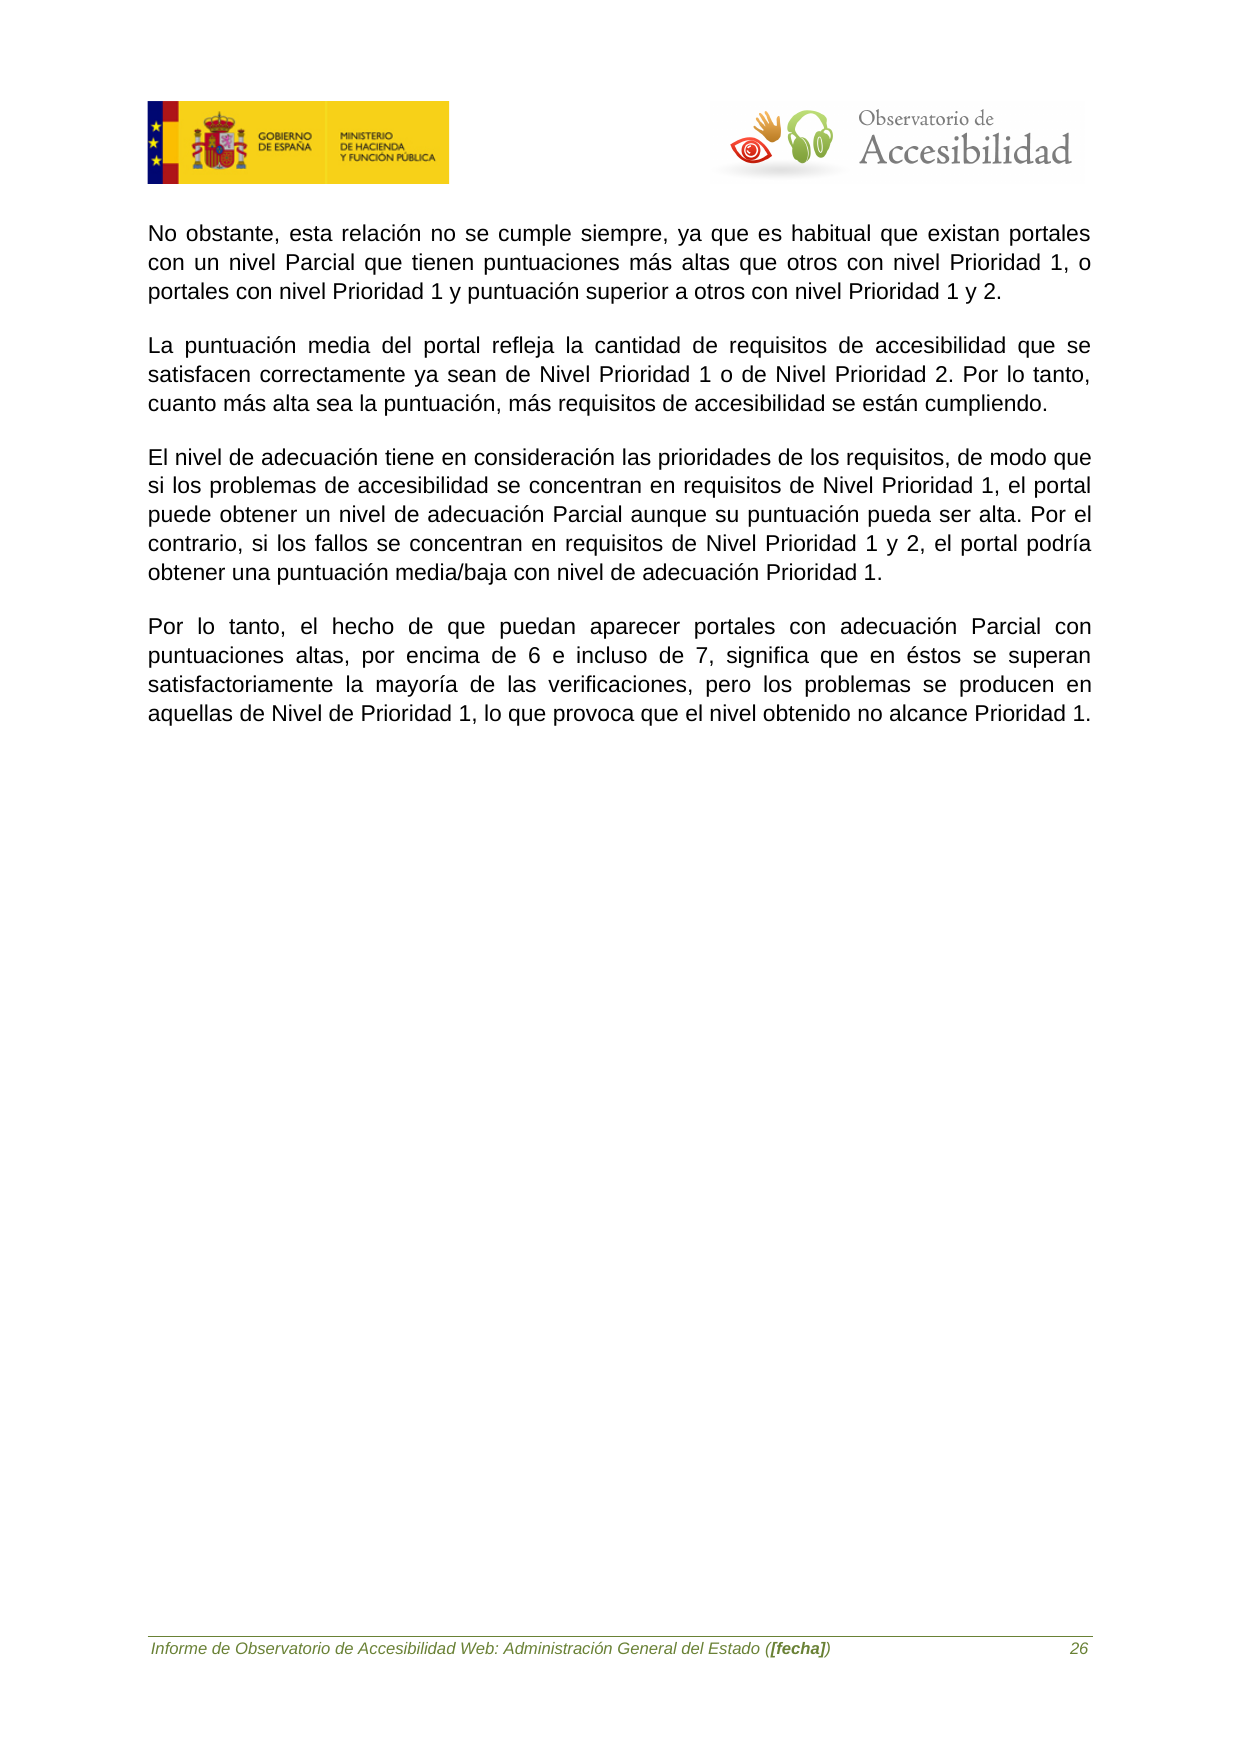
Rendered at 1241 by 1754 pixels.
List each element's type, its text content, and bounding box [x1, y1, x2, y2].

picture [147, 101, 450, 184]
text No obstante, esta relación no se cumple siempre, ya que es habitual que existan portales con un nivel Parcial que tienen puntuaciones más altas que otros con nivel Prioridad 1, o portales con nivel Prioridad 1 y puntuación superior a otros con nivel Prioridad 1 y 2. [148, 220, 1092, 304]
picture [710, 101, 1086, 184]
text La puntuación media del portal refleja la cantidad de requisitos de accesibilidad que se satisfacen correctamente ya sean de Nivel Prioridad 1 o de Nivel Prioridad 2. Por lo tanto, cuanto más alta sea la puntuación, más requisitos de accesibilidad se están cumpliendo. [148, 332, 1092, 416]
text Por lo tanto, el hecho de que puedan aparecer portales con adecuación Parcial con puntuaciones altas, por encima de 6 e incluso de 7, significa que en éstos se superan satisfactoriamente la mayoría de las verificaciones, pero los problemas se producen en aquellas de Nivel de Prioridad 1, lo que provoca que el nivel obtenido no alcance Prioridad 1. [148, 613, 1092, 726]
text El nivel de adecuación tiene en consideración las prioridades de los requisitos, de modo que si los problemas de accesibilidad se concentran en requisitos de Nivel Prioridad 1, el portal puede obtener un nivel de adecuación Parcial aunque su puntuación pueda ser alta. Por el contrario, si los fallos se concentran en requisitos de Nivel Prioridad 1 y 2, el portal podría obtener una puntuación media/baja con nivel de adecuación Prioridad 1. [148, 443, 1092, 586]
